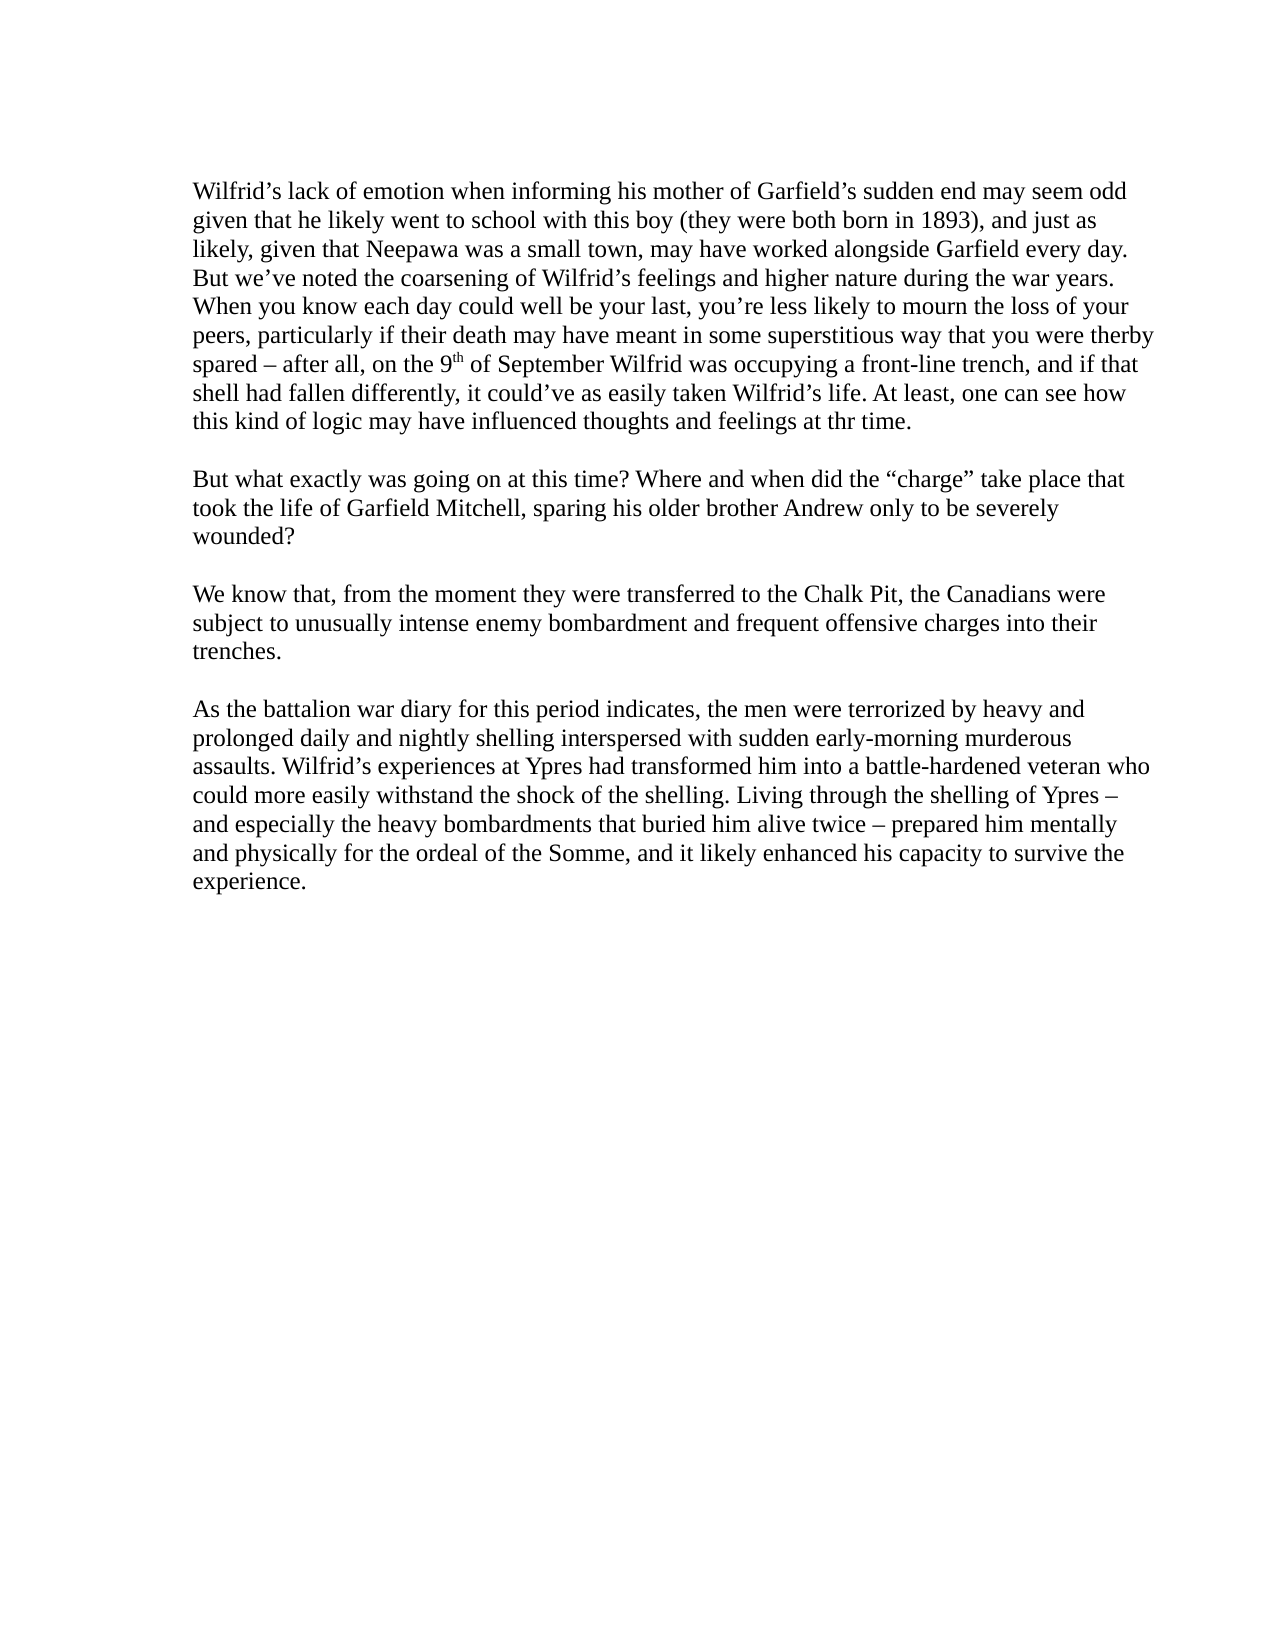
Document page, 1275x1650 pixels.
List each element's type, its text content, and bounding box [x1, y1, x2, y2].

text As the battalion war diary for this period indicates, the men were terrorized by heavy and prolonged daily and nightly shelling interspersed with sudden early-morning murderous assaults. Wilfrid’s experiences at Ypres had transformed him into a battle-hardened veteran who could more easily withstand the shock of the shelling. Living through the shelling of Ypres – and especially the heavy bombardments that buried him alive twice – prepared him mentally and physically for the ordeal of the Somme, and it likely enhanced his capacity to survive the experience. [192, 694, 1158, 895]
text Wilfrid’s lack of emotion when informing his mother of Garfield’s sudden end may seem odd given that he likely went to school with this boy (they were both born in 1893), and just as likely, given that Neepawa was a small town, may have worked alongside Garfield every day. But we’ve noted the coarsening of Wilfrid’s feelings and higher nature during the war years. When you know each day could well be your last, you’re less likely to mourn the loss of your peers, particularly if their death may have meant in some superstitious way that you were therby spared – after all, on the 9th of September Wilfrid was occupying a front-line trench, and if that shell had fallen differently, it could’ve as easily taken Wilfrid’s life. At least, one can see how this kind of logic may have influenced thoughts and feelings at thr time. [192, 176, 1158, 435]
text We know that, from the moment they were transferred to the Chalk Pit, the Canadians were subject to unusually intense enemy bombardment and frequent offensive charges into their trenches. [192, 579, 1158, 665]
text But what exactly was going on at this time? Where and when did the “charge” take place that took the life of Garfield Mitchell, sparing his older brother Andrew only to be severely wounded? [192, 464, 1158, 550]
